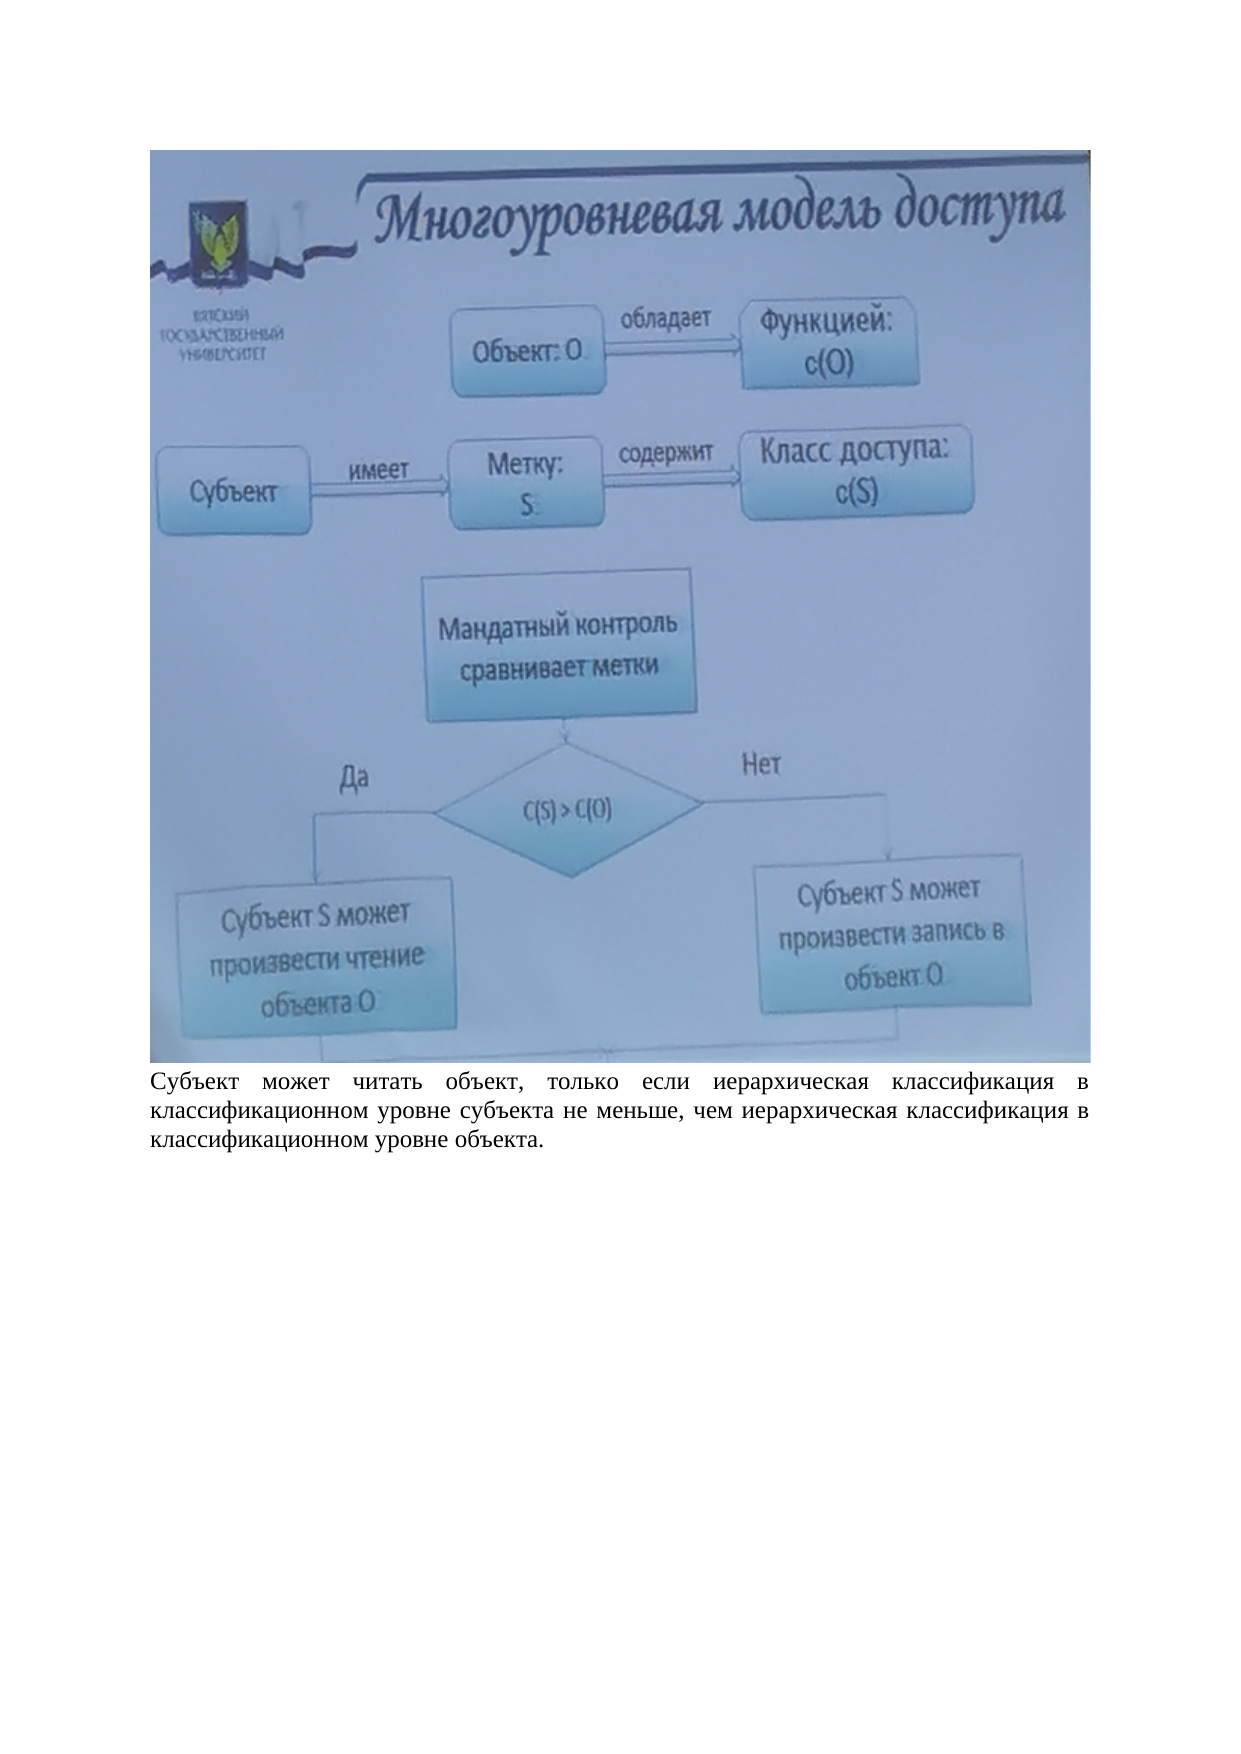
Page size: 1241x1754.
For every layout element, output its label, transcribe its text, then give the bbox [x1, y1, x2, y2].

picture [150, 150, 1091, 1063]
text Субъект может читать объект, только если иерархическая классификация в классификационном уровне субъекта не меньше, чем иерархическая классификация в классификационном уровне объекта. [150, 1066, 1090, 1153]
